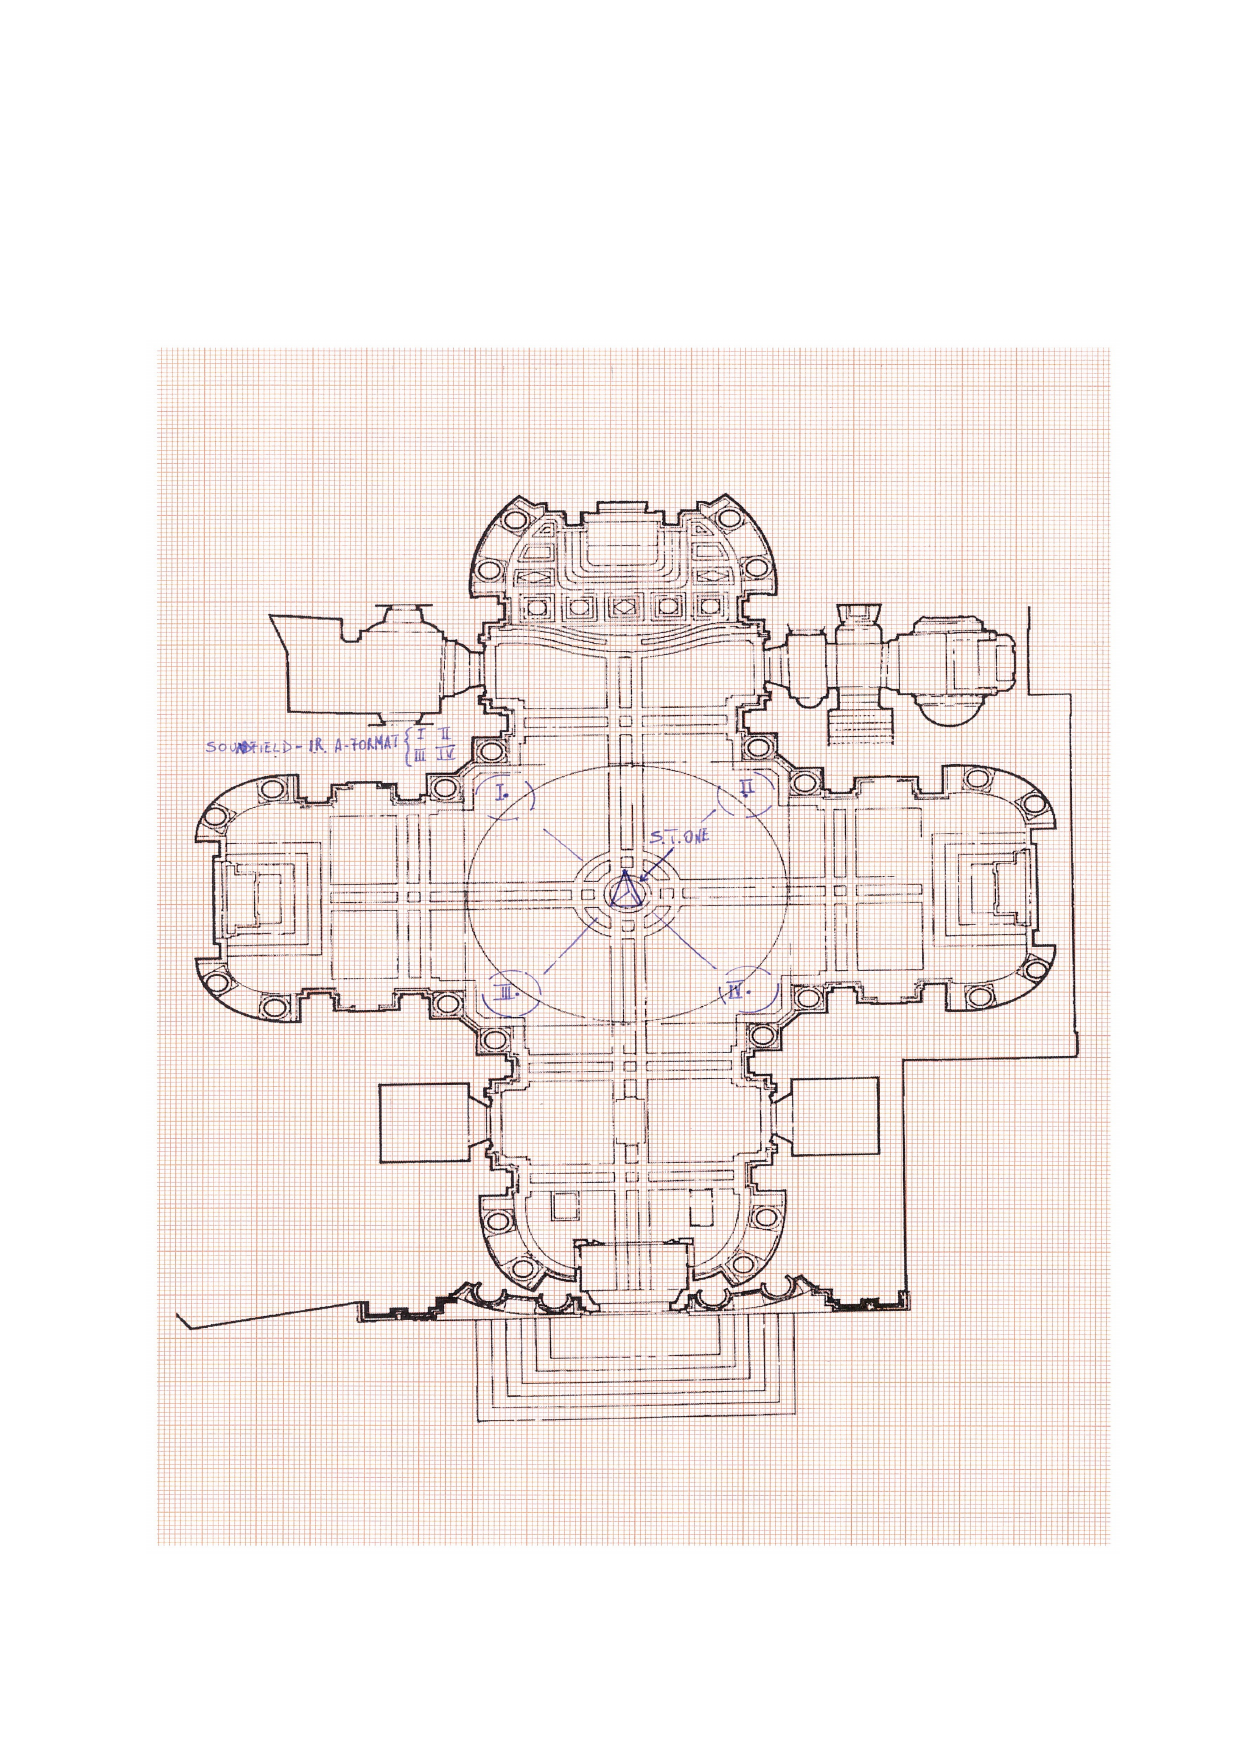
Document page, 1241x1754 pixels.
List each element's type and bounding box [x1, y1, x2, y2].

picture [146, 339, 1121, 1554]
